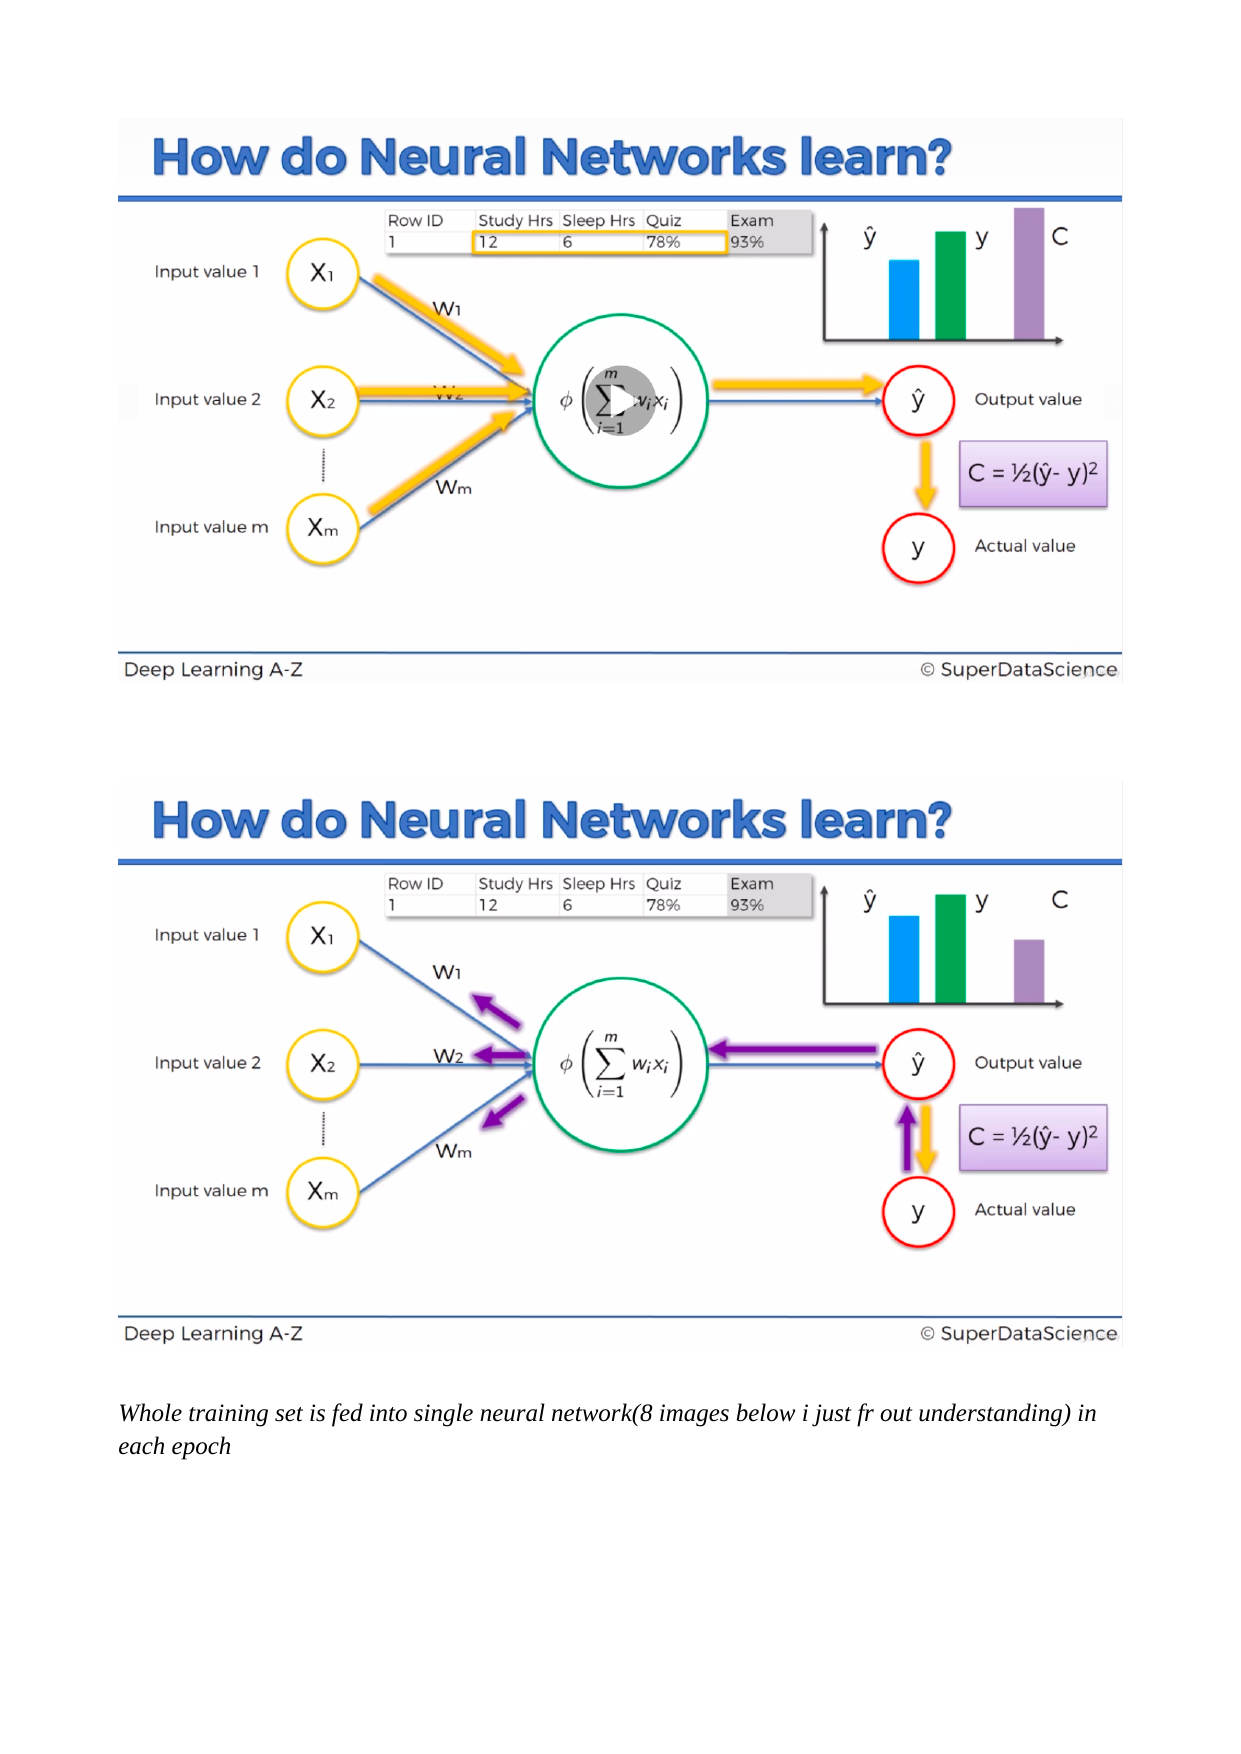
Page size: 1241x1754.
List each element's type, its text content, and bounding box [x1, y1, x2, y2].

text Whole training set is fed into single neural network(8 images below i just fr out understanding) in each epoch [118, 1398, 1122, 1460]
picture [118, 118, 1123, 683]
picture [118, 782, 1123, 1347]
